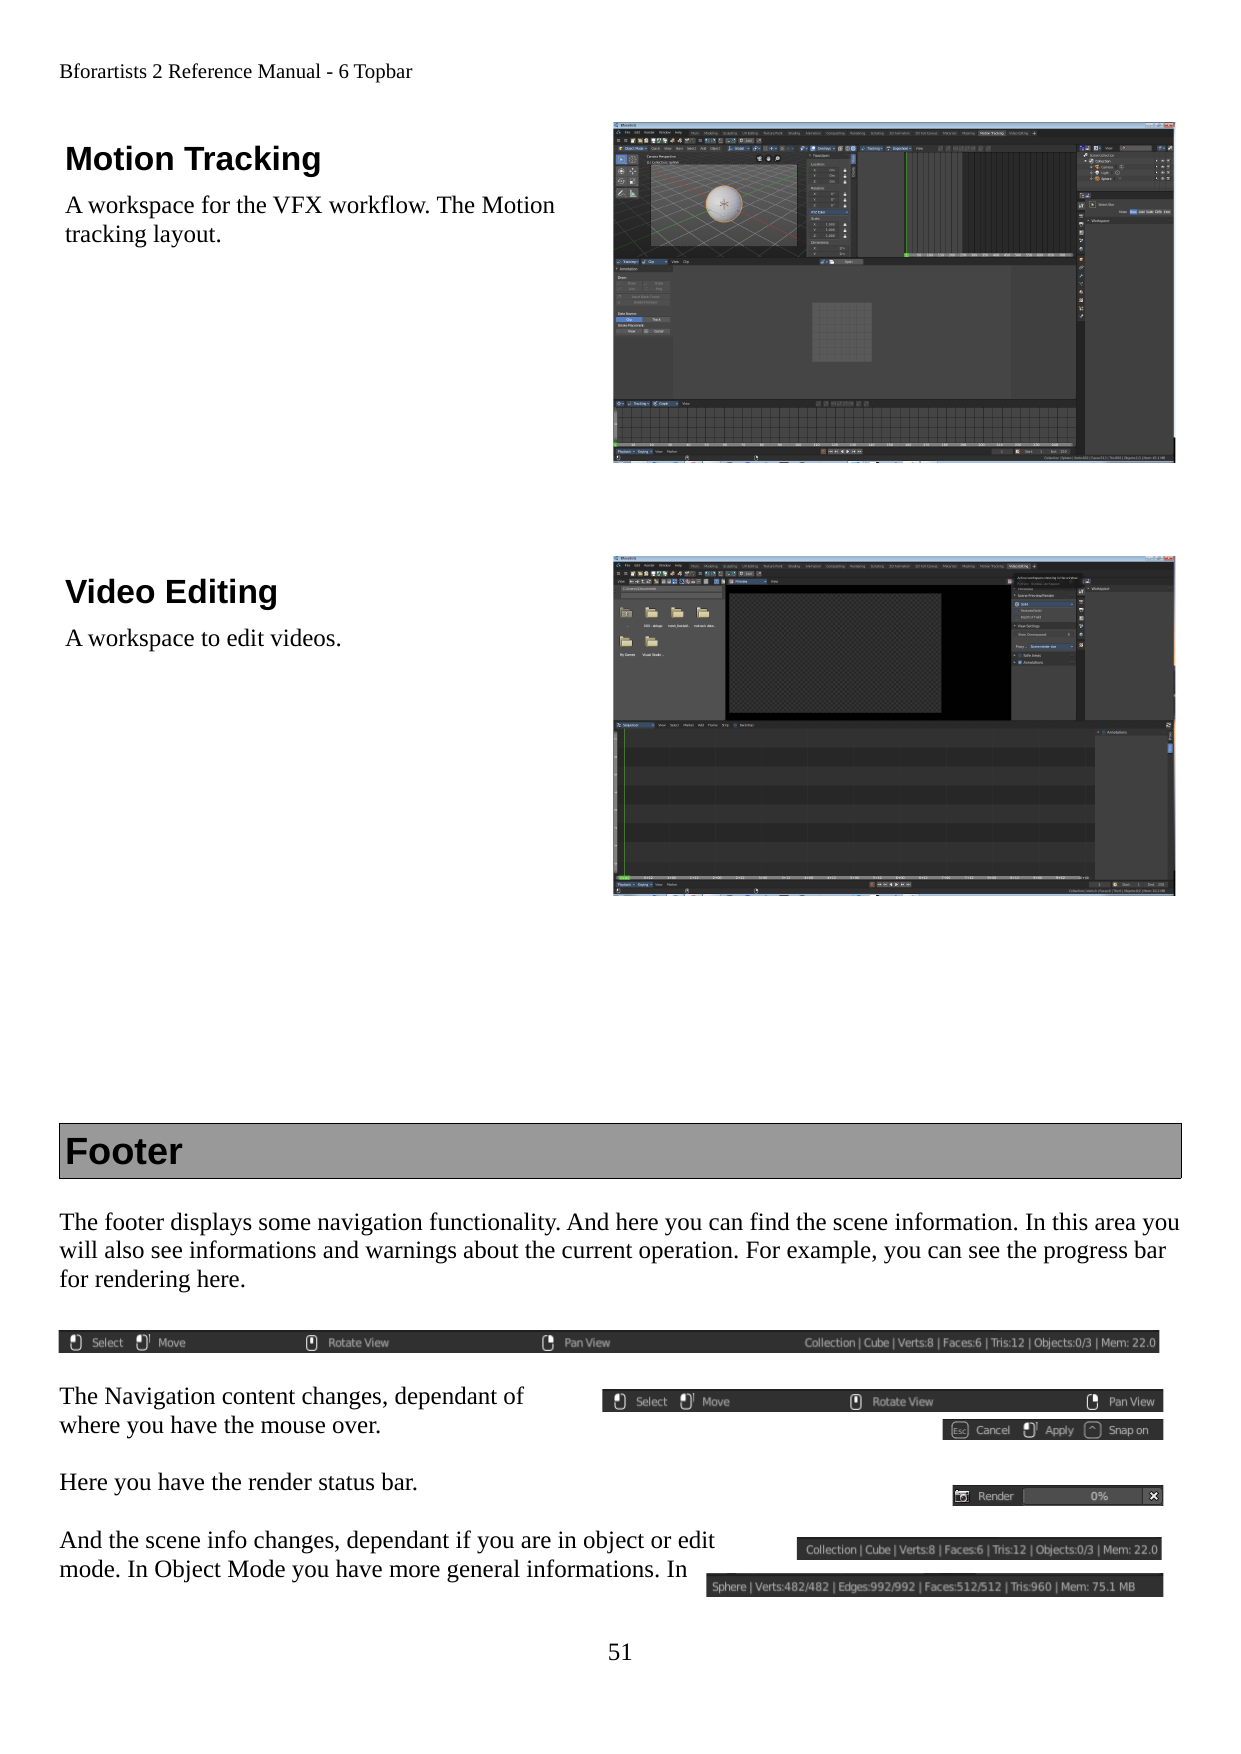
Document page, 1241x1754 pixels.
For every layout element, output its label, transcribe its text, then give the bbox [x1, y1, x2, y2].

picture [942, 1419, 1164, 1440]
table_header Motion Tracking A workspace for the VFX workflow. The Motion tracking layout. [59, 113, 596, 517]
table_header Footer [60, 1124, 1181, 1178]
text The footer displays some navigation functionality. And here you can find the scene information. In this area you will also see informations and warnings about the current operation. For example, you can see the progress bar for rendering here. [59, 1207, 1181, 1293]
text Here you have the render status bar. [59, 1467, 1181, 1496]
text The Navigation content changes, dependant of where you have the mouse over. [59, 1381, 1181, 1439]
text And the scene info changes, dependant if you are in object or edit mode. In Object Mode you have more general informations. In [59, 1525, 1181, 1582]
picture [58, 1330, 1160, 1353]
table_header Video Editing A workspace to edit videos. [59, 546, 596, 950]
table_header [596, 546, 1181, 950]
picture [613, 122, 1176, 463]
picture [706, 1573, 1164, 1597]
table_header [596, 113, 1181, 517]
picture [796, 1537, 1162, 1560]
picture [952, 1485, 1164, 1506]
picture [613, 556, 1176, 896]
picture [602, 1389, 1164, 1412]
